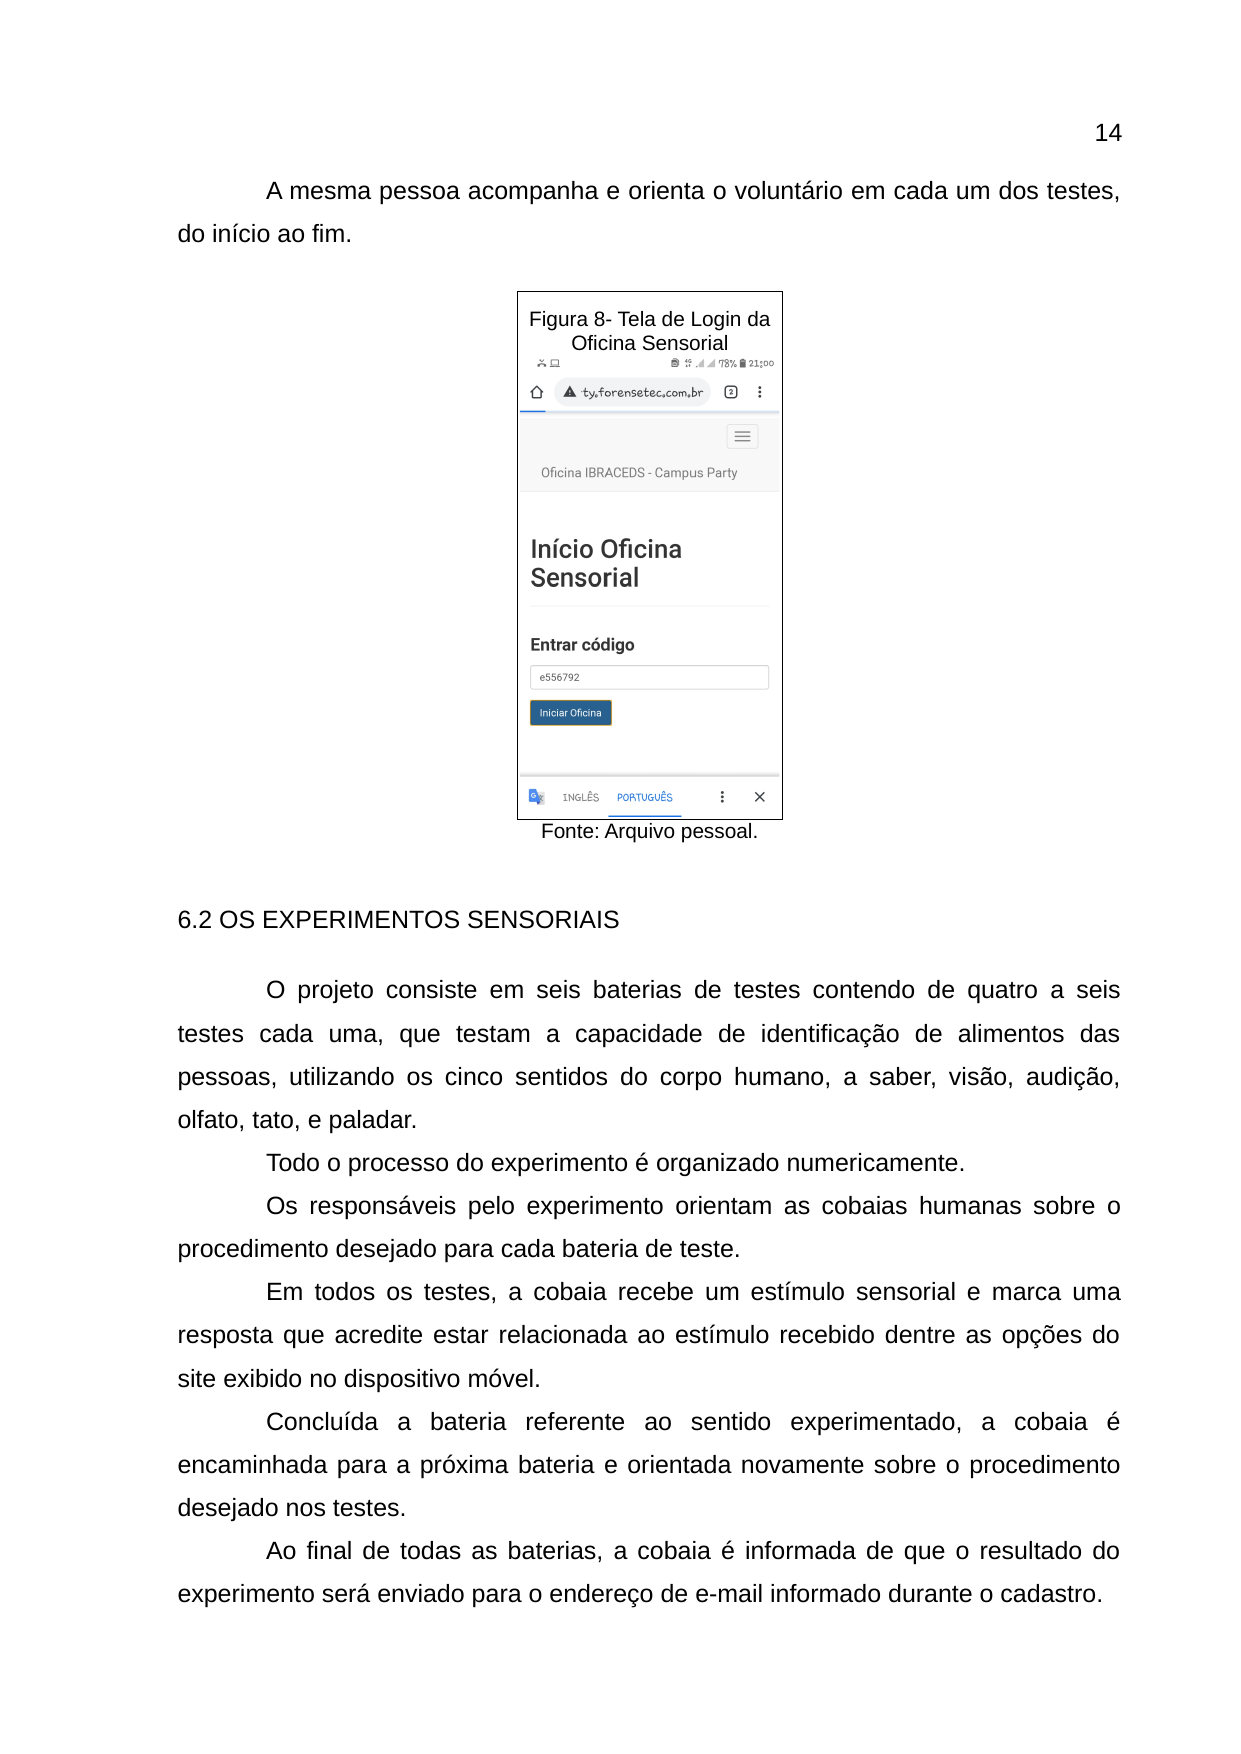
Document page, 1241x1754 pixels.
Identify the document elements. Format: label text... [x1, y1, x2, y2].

subtitle Os experimentos sensoriais [177, 905, 1122, 934]
text Fonte: Arquivo pessoal. [177, 304, 1122, 843]
text A mesma pessoa acompanha e orienta o voluntário em cada um dos testes, do início ao fim. [177, 176, 1122, 248]
text Concluída a bateria referente ao sentido experimentado, a cobaia é encaminhada para a próxima bateria e orientada novamente sobre o procedimento desejado nos testes. [177, 1407, 1122, 1522]
text Figura 8- Tela de Login da Oficina Sensorial [520, 307, 779, 354]
picture [519, 354, 780, 817]
text Ao final de todas as baterias, a cobaia é informada de que o resultado do experimento será enviado para o endereço de e-mail informado durante o cadastro. [177, 1536, 1122, 1608]
text O projeto consiste em seis baterias de testes contendo de quatro a seis testes cada uma, que testam a capacidade de identificação de alimentos das pessoas, utilizando os cinco sentidos do corpo humano, a saber, visão, audição, olfato, tato, e paladar. [177, 975, 1122, 1133]
text Todo o processo do experimento é organizado numericamente. [177, 1148, 1122, 1177]
text Em todos os testes, a cobaia recebe um estímulo sensorial e marca uma resposta que acredite estar relacionada ao estímulo recebido dentre as opções do site exibido no dispositivo móvel. [177, 1277, 1122, 1392]
text Fonte: Arquivo pessoal. [518, 292, 782, 819]
text Os responsáveis pelo experimento orientam as cobaias humanas sobre o procedimento desejado para cada bateria de teste. [177, 1191, 1122, 1263]
